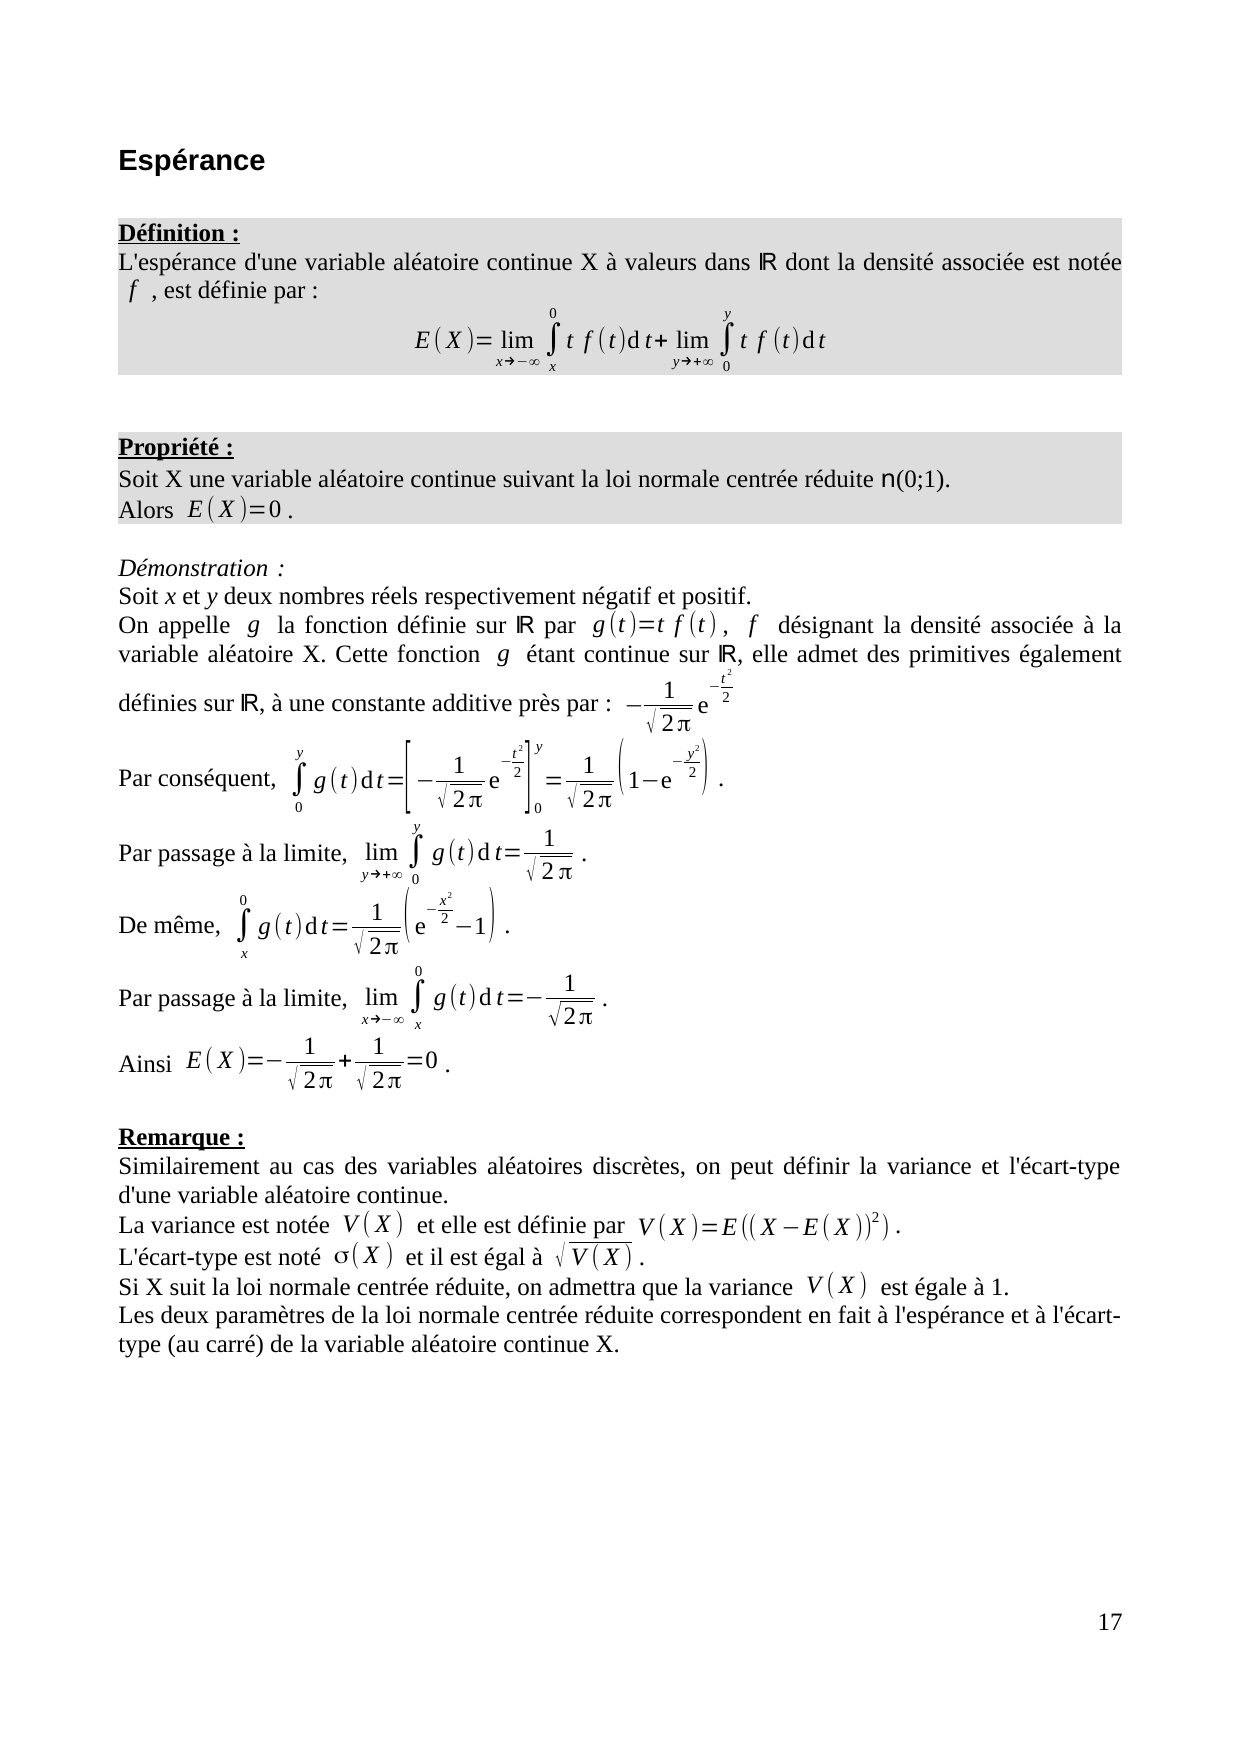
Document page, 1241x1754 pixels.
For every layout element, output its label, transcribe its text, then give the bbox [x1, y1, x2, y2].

text Soit X une variable aléatoire continue suivant la loi normale centrée réduite n(0;1). [118, 461, 1122, 495]
text Par passage à la limite, . [118, 817, 1122, 888]
text Par conséquent, . [118, 737, 1122, 817]
subtitle Espérance [118, 143, 1122, 177]
text Définition : [118, 218, 1122, 247]
text L'espérance d'une variable aléatoire continue X à valeurs dans ℝ dont la densité associée est notée , est définie par : [118, 247, 1122, 304]
text Soit x et y deux nombres réels respectivement négatif et positif. [118, 581, 1122, 610]
text Si X suit la loi normale centrée réduite, on admettra que la variance est égale à 1. [118, 1272, 1122, 1300]
text Remarque : [118, 1122, 1122, 1151]
text Propriété : [118, 432, 1122, 461]
text Ainsi . [118, 1032, 1122, 1094]
text On appelle la fonction définie sur ℝ par , désignant la densité associée à la variable aléatoire X. Cette fonction étant continue sur ℝ, elle admet des primitives également définies sur ℝ, à une constante additive près par : [118, 610, 1122, 737]
text Démonstration : [118, 553, 1122, 581]
text De même, . [118, 888, 1122, 962]
text Alors . [118, 495, 1122, 524]
text L'écart-type est noté et il est égal à . [118, 1241, 1122, 1272]
text Par passage à la limite, . [118, 962, 1122, 1032]
text La variance est notée et elle est définie par . [118, 1209, 1122, 1241]
text Les deux paramètres de la loi normale centrée réduite correspondent en fait à l'espérance et à l'écart-type (au carré) de la variable aléatoire continue X. [118, 1300, 1122, 1358]
text Similairement au cas des variables aléatoires discrètes, on peut définir la variance et l'écart-type d'une variable aléatoire continue. [118, 1151, 1122, 1209]
